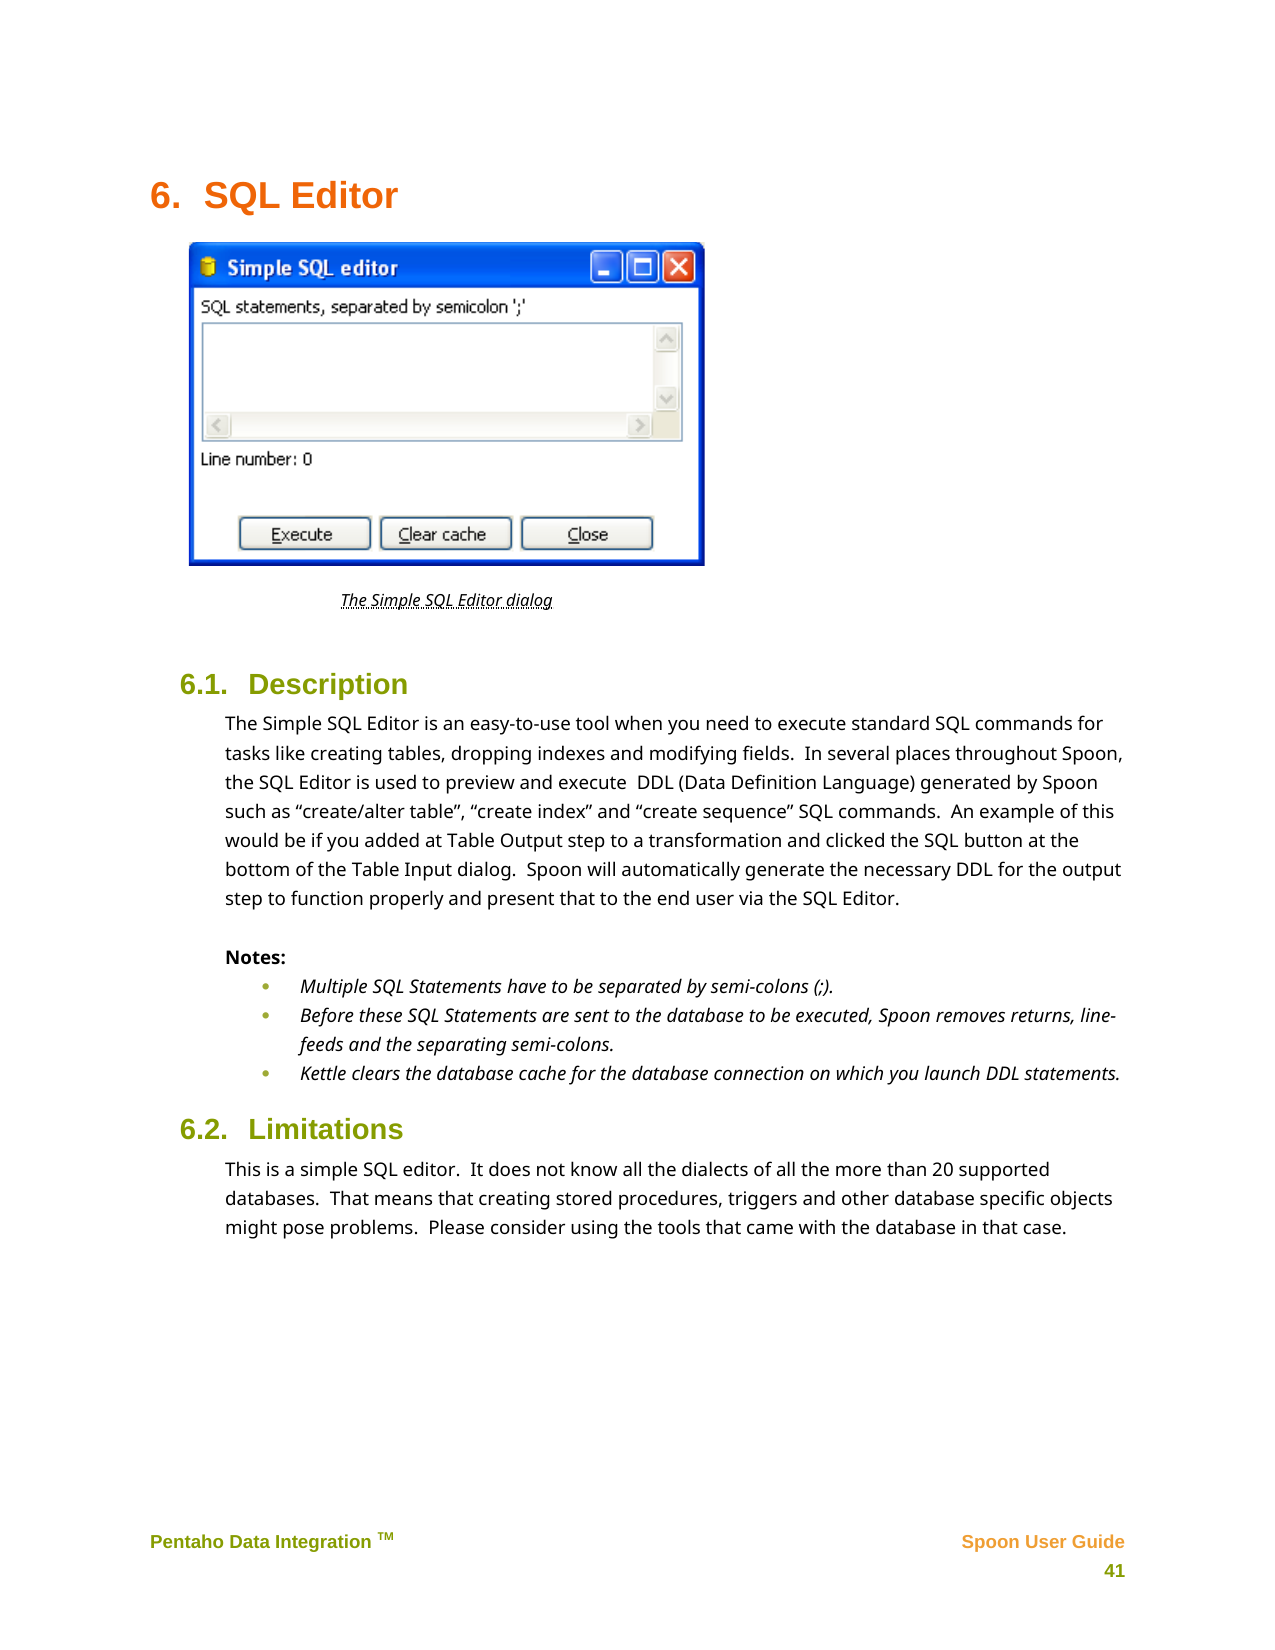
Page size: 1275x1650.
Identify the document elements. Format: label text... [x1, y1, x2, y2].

subtitle SQL Editor [150, 181, 1125, 216]
text The Simple SQL Editor dialog [189, 588, 706, 611]
list Multiple SQL Statements have to be separated by semi-colons (;). [262, 970, 1125, 999]
subtitle Limitations [179, 1112, 1125, 1146]
text This is a simple SQL editor. It does not know all the dialects of all the more than 20 supported databases. That means that creating stored procedures, triggers and other database specific objects might pose problems. Please consider using the tools that came with the database in that case. [225, 1153, 1125, 1240]
list Kettle clears the database cache for the database connection on which you launch DDL statements. [262, 1057, 1125, 1087]
picture [188, 242, 705, 566]
list Before these SQL Statements are sent to the database to be executed, Spoon removes returns, line-feeds and the separating semi-colons. [262, 999, 1125, 1057]
text Notes: [225, 941, 1125, 970]
subtitle Description [179, 666, 1125, 701]
text The Simple SQL Editor is an easy-to-use tool when you need to execute standard SQL commands for tasks like creating tables, dropping indexes and modifying fields. In several places throughout Spoon, the SQL Editor is used to preview and execute DDL (Data Definition Language) generated by Spoon such as “create/alter table”, “create index” and “create sequence” SQL commands. An example of this would be if you added at Table Output step to a transformation and clicked the SQL button at the bottom of the Table Input dialog. Spoon will automatically generate the necessary DDL for the output step to function properly and present that to the end user via the SQL Editor. [225, 707, 1125, 912]
